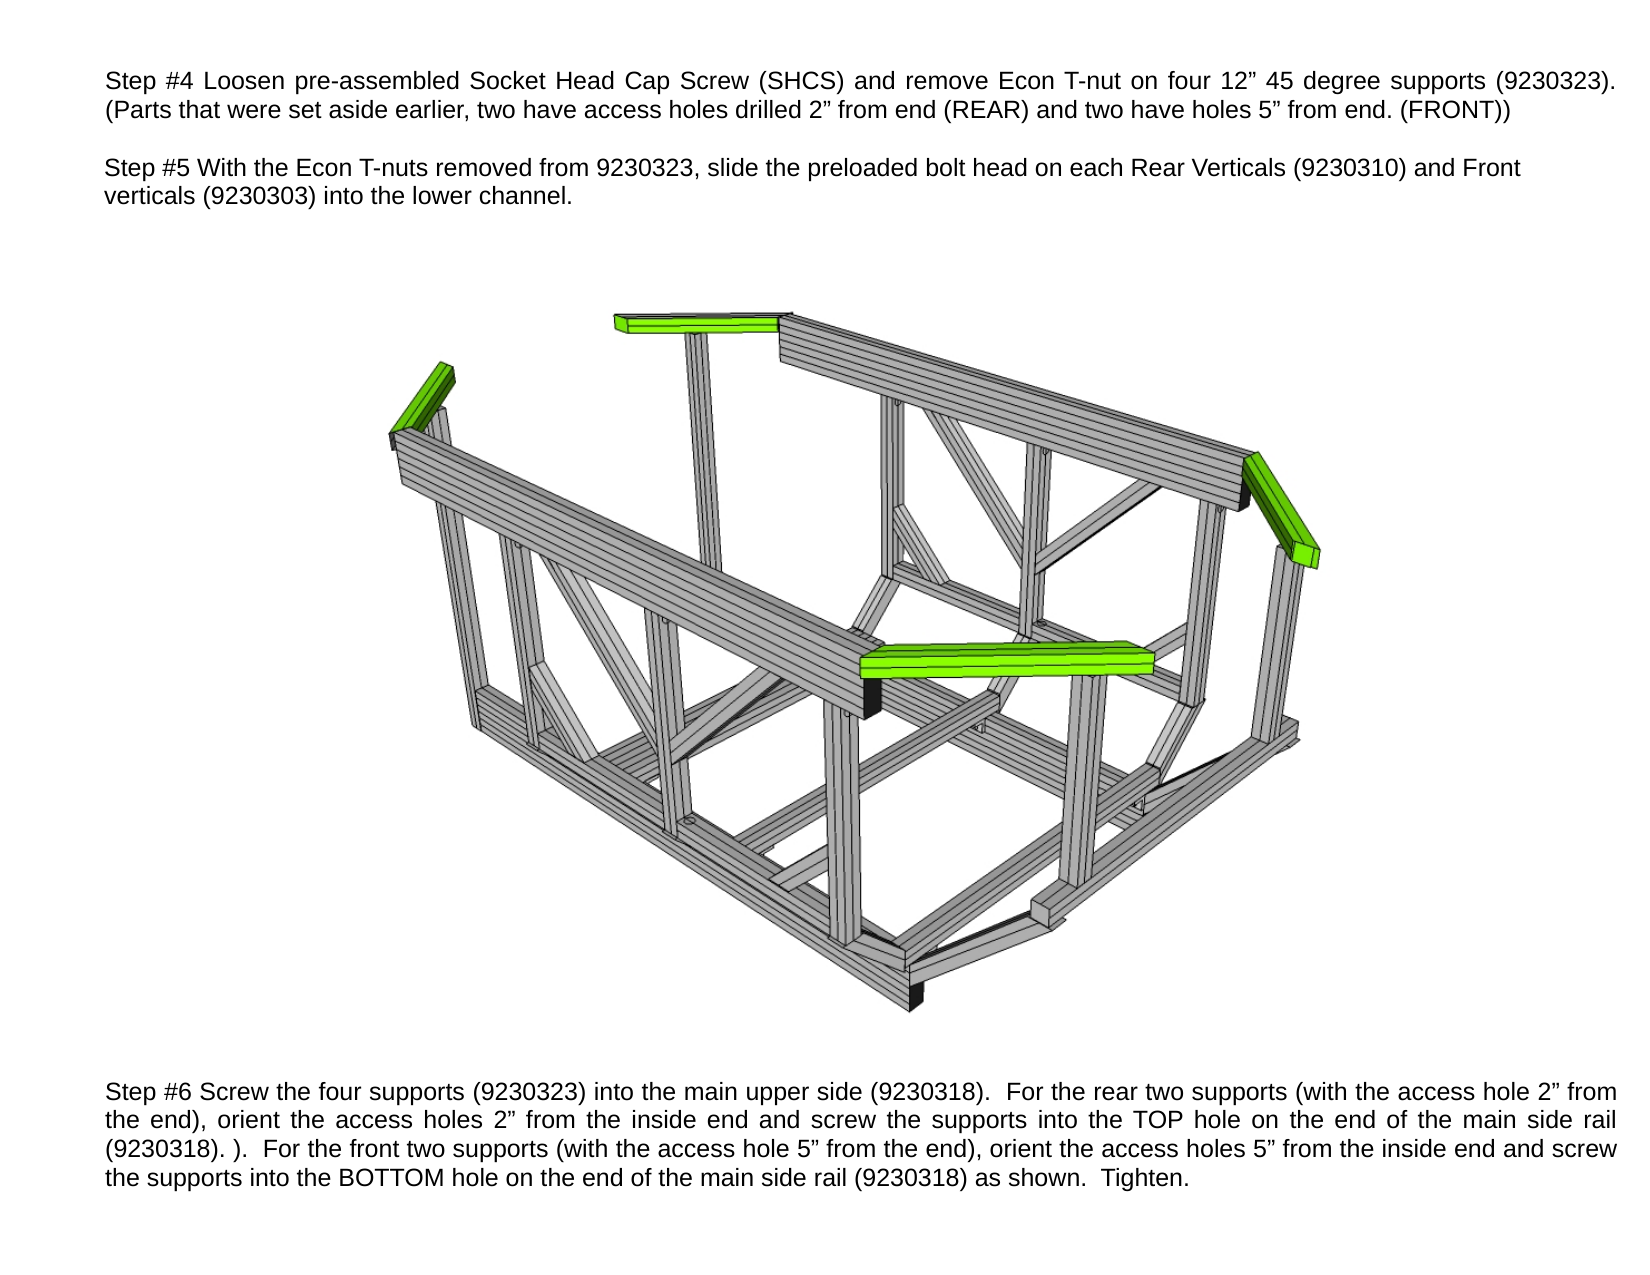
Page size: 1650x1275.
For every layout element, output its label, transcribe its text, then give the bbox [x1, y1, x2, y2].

text Step #6 Screw the four supports (9230323) into the main upper side (9230318). For the rear two supports (with the access hole 2” from the end), orient the access holes 2” from the inside end and screw the supports into the TOP hole on the end of the main side rail (9230318). ). For the front two supports (with the access hole 5” from the end), orient the access holes 5” from the inside end and screw the supports into the BOTTOM hole on the end of the main side rail (9230318) as shown. Tighten. [105, 1077, 1620, 1192]
picture [103, 238, 1650, 1048]
text Step #5 With the Econ T-nuts removed from 9230323, slide the preloaded bolt head on each Rear Verticals (9230310) and Front verticals (9230303) into the lower channel. [104, 152, 1620, 210]
text Step #4 Loosen pre-assembled Socket Head Cap Screw (SHCS) and remove Econ T-nut on four 12” 45 degree supports (9230323). (Parts that were set aside earlier, two have access holes drilled 2” from end (REAR) and two have holes 5” from end. (FRONT)) [105, 66, 1620, 124]
